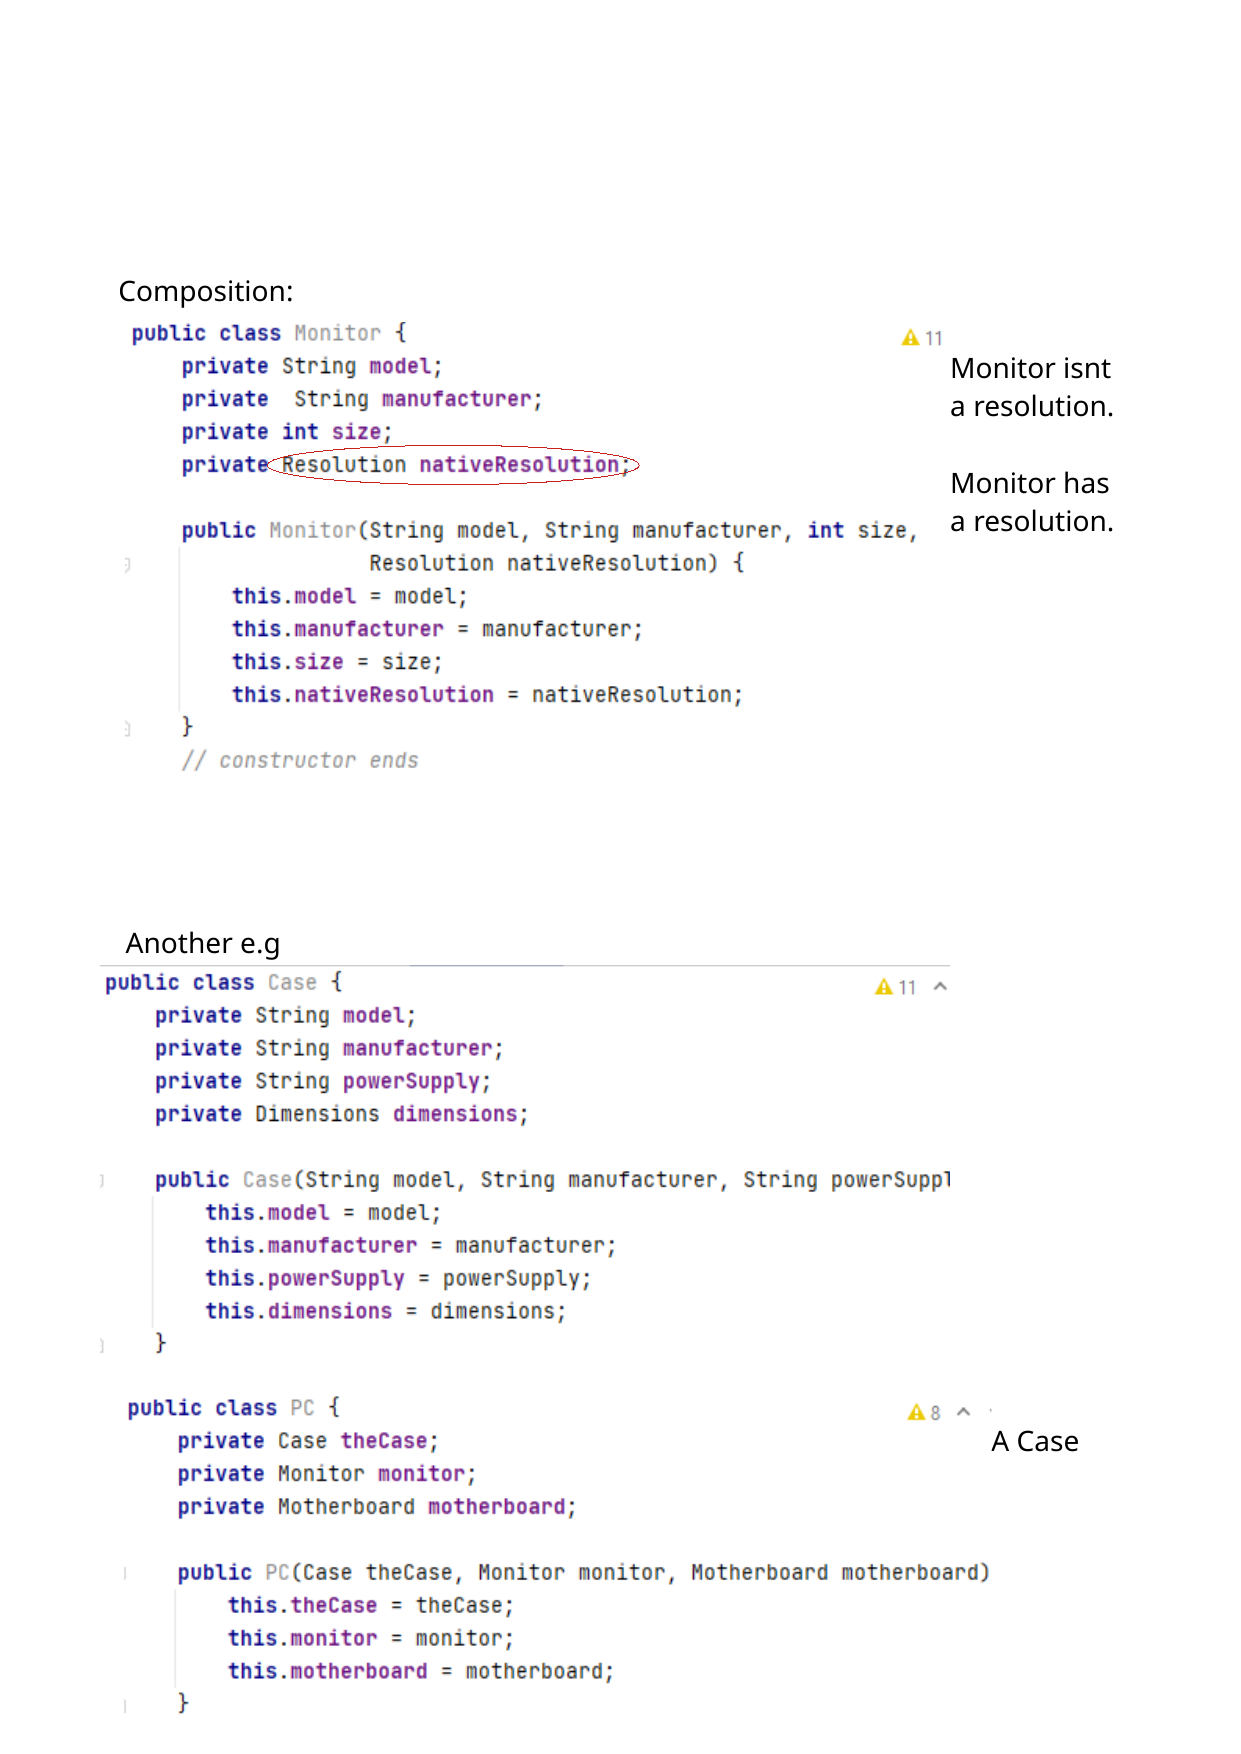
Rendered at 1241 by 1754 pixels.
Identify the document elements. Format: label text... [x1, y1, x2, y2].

text Monitor isnt a resolution. [950, 348, 1122, 425]
picture [123, 1393, 992, 1754]
text Composition: [118, 271, 1122, 310]
text Another e.g [118, 923, 1122, 961]
text A Case has a Dimension. [992, 1421, 1122, 1460]
text Monitor has a resolution. [950, 463, 1122, 540]
picture [124, 322, 950, 804]
picture [99, 965, 950, 1361]
